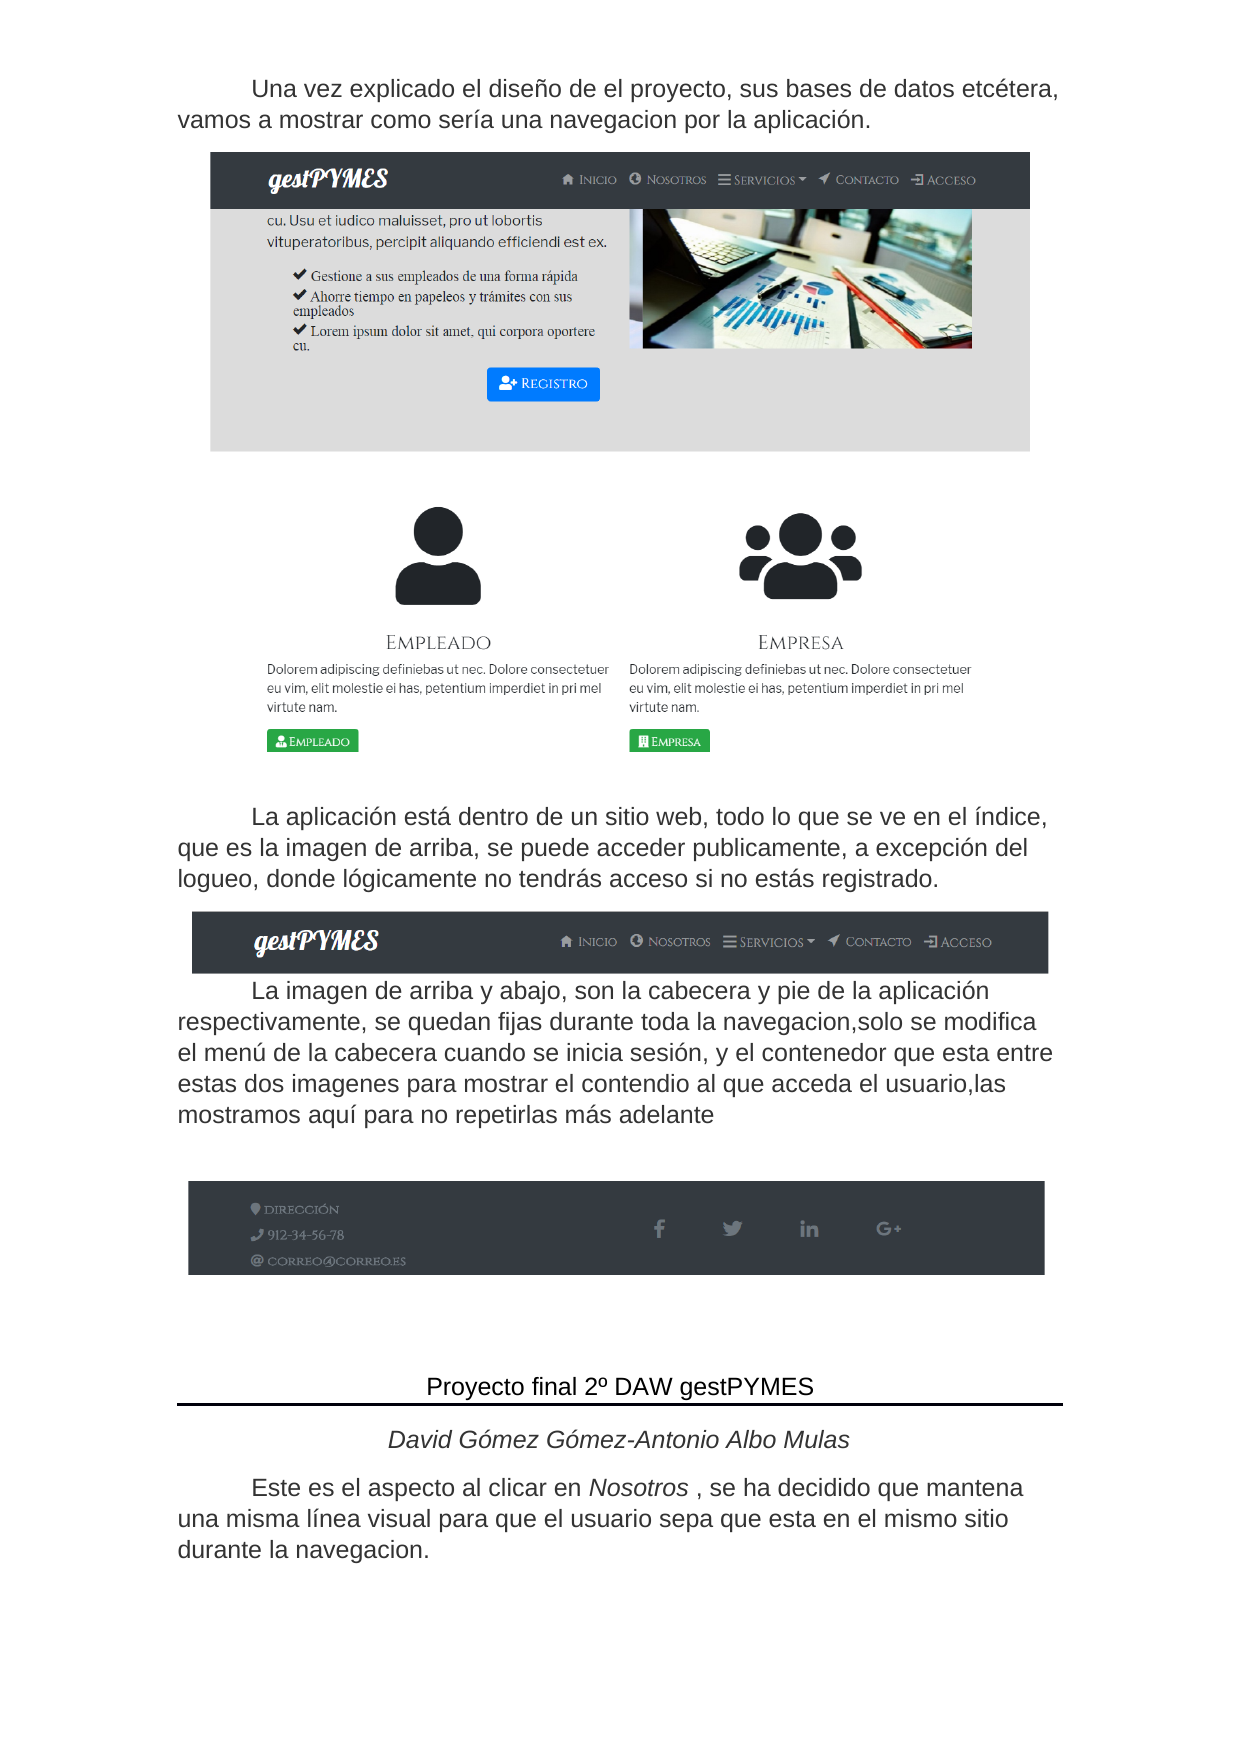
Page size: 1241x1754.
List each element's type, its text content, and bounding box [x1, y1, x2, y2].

text La aplicación está dentro de un sitio web, todo lo que se ve en el índice, que es la imagen de arriba, se puede acceder publicamente, a excepción del logueo, donde lógicamente no tendrás acceso si no estás registrado. [177, 802, 1063, 893]
text Proyecto final 2º DAW gestPYMES [177, 1372, 1063, 1403]
picture [188, 1180, 1045, 1275]
picture [192, 911, 1049, 974]
text David Gómez Gómez-Antonio Albo Mulas [177, 1425, 1063, 1454]
picture [210, 152, 1030, 752]
text Este es el aspecto al clicar en Nosotros , se ha decidido que mantena una misma línea visual para que el usuario sepa que esta en el mismo sitio durante la navegacion. [177, 1473, 1063, 1564]
text Una vez explicado el diseño de el proyecto, sus bases de datos etcétera, vamos a mostrar como sería una navegacion por la aplicación. [177, 74, 1063, 133]
text La imagen de arriba y abajo, son la cabecera y pie de la aplicación respectivamente, se quedan fijas durante toda la navegacion,solo se modifica el menú de la cabecera cuando se inicia sesión, y el contenedor que esta entre estas dos imagenes para mostrar el contendio al que acceda el usuario,las mostramos aquí para no repetirlas más adelante [177, 912, 1063, 1129]
